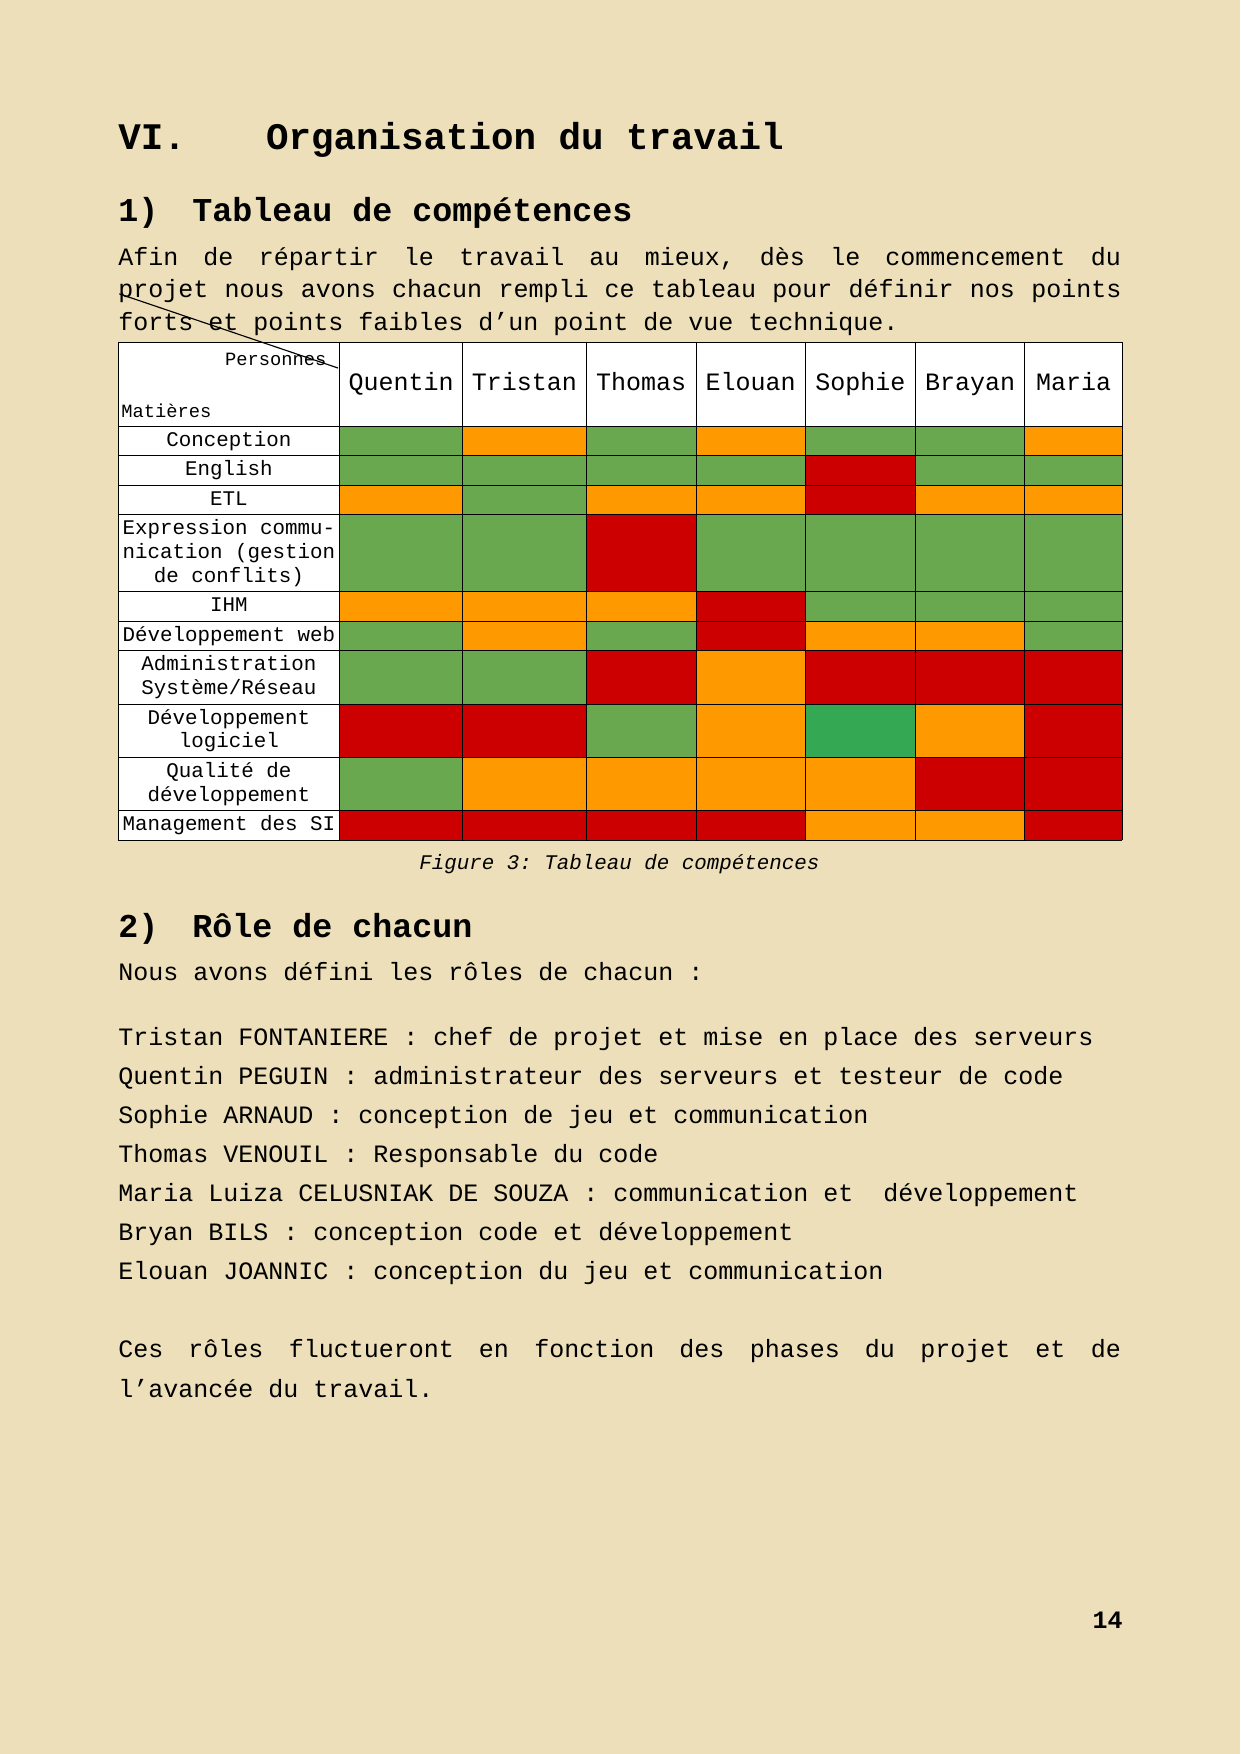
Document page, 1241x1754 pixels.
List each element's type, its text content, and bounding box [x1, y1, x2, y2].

table_header Sophie [806, 343, 915, 426]
table_cell [916, 427, 1024, 455]
table_cell [1025, 651, 1122, 704]
table_cell [587, 592, 696, 621]
table_cell [340, 811, 462, 840]
table_cell [340, 622, 462, 650]
table_cell [1025, 456, 1122, 485]
subtitle Tableau de compétences [118, 194, 1122, 232]
table_header Thomas [587, 343, 696, 426]
table_cell [916, 651, 1024, 704]
table_cell [916, 515, 1024, 591]
table_header Personnes Matières [119, 343, 339, 426]
table_cell [463, 811, 586, 840]
text Afin de répartir le travail au mieux, dès le commencement du projet nous avons chacun rempli ce tableau pour définir nos points forts et points faibles d’un point de vue technique. [118, 244, 1122, 338]
table_cell [697, 592, 805, 621]
table_cell [340, 651, 462, 704]
text Tristan FONTANIERE : chef de projet et mise en place des serveurs [118, 1024, 1122, 1053]
table_cell [806, 486, 915, 514]
table_cell English [119, 456, 339, 485]
table_cell ETL [119, 486, 339, 514]
subtitle Organisation du travail [118, 118, 1122, 161]
table_cell Développement web [119, 622, 339, 650]
text Ces rôles fluctueront en fonction des phases du projet et de l’avancée du travail. [118, 1337, 1122, 1404]
table_cell [340, 427, 462, 455]
table_cell [587, 427, 696, 455]
table_cell [463, 456, 586, 485]
table_cell [916, 758, 1024, 810]
table_cell [463, 651, 586, 704]
table_cell [463, 486, 586, 514]
table_cell [916, 456, 1024, 485]
text Quentin PEGUIN : administrateur des serveurs et testeur de code [118, 1064, 1122, 1092]
table_cell [806, 758, 915, 810]
table_cell [806, 515, 915, 591]
table_cell Qualité de développement [119, 758, 339, 810]
table_header Elouan [697, 343, 805, 426]
table_cell [340, 515, 462, 591]
table_cell Conception [119, 427, 339, 455]
table_cell [916, 592, 1024, 621]
table_cell [463, 427, 586, 455]
table_cell [916, 486, 1024, 514]
table_cell [463, 515, 586, 591]
table_cell [463, 622, 586, 650]
table_cell [1025, 515, 1122, 591]
table_cell [697, 427, 805, 455]
table_cell [1025, 758, 1122, 810]
table_cell [806, 705, 915, 757]
subtitle Rôle de chacun [118, 909, 1122, 947]
text Nous avons défini les rôles de chacun : [118, 959, 1122, 988]
table_cell [340, 486, 462, 514]
table_cell [1025, 622, 1122, 650]
text Figure 3: Tableau de compétences [118, 852, 1122, 876]
table_header Quentin [340, 343, 462, 426]
table_cell [340, 705, 462, 757]
text Elouan JOANNIC : conception du jeu et communication [118, 1259, 1122, 1287]
table_cell [463, 758, 586, 810]
table_header Tristan [463, 343, 586, 426]
table_cell [340, 758, 462, 810]
text Thomas VENOUIL : Responsable du code [118, 1142, 1122, 1170]
table_cell [697, 758, 805, 810]
table_header Maria [1025, 343, 1122, 426]
table_cell [463, 705, 586, 757]
table_cell [1025, 592, 1122, 621]
table_cell [587, 456, 696, 485]
text Bryan BILS : conception code et développement [118, 1220, 1122, 1248]
table_cell Management des SI [119, 811, 339, 840]
table_cell [806, 427, 915, 455]
table_cell [587, 758, 696, 810]
table_cell [916, 705, 1024, 757]
table_cell Développement logiciel [119, 705, 339, 757]
table_cell IHM [119, 592, 339, 621]
table_cell [806, 456, 915, 485]
table_cell [697, 705, 805, 757]
table_cell [916, 811, 1024, 840]
table_cell [340, 456, 462, 485]
table_cell [1025, 811, 1122, 840]
table_cell [587, 651, 696, 704]
table_cell [587, 705, 696, 757]
table_cell [587, 486, 696, 514]
table_cell Administration Système/Réseau [119, 651, 339, 704]
text Sophie ARNAUD : conception de jeu et communication [118, 1103, 1122, 1131]
table_cell [697, 622, 805, 650]
table_cell [806, 592, 915, 621]
table_cell [1025, 705, 1122, 757]
table_cell [463, 592, 586, 621]
table_cell [806, 811, 915, 840]
table_cell [806, 622, 915, 650]
table_cell [806, 651, 915, 704]
table_cell [340, 592, 462, 621]
table_cell [1025, 427, 1122, 455]
table_cell [916, 622, 1024, 650]
text Maria Luiza CELUSNIAK DE SOUZA : communication et développement [118, 1181, 1122, 1209]
table_cell [587, 515, 696, 591]
table_header Brayan [916, 343, 1024, 426]
table_cell [697, 651, 805, 704]
table_cell [697, 811, 805, 840]
table_cell [587, 622, 696, 650]
table_cell [697, 486, 805, 514]
table_cell Expression commu-nication (gestion de conflits) [119, 515, 339, 591]
table_cell [697, 456, 805, 485]
table_cell [1025, 486, 1122, 514]
table_cell [697, 515, 805, 591]
table_cell [587, 811, 696, 840]
